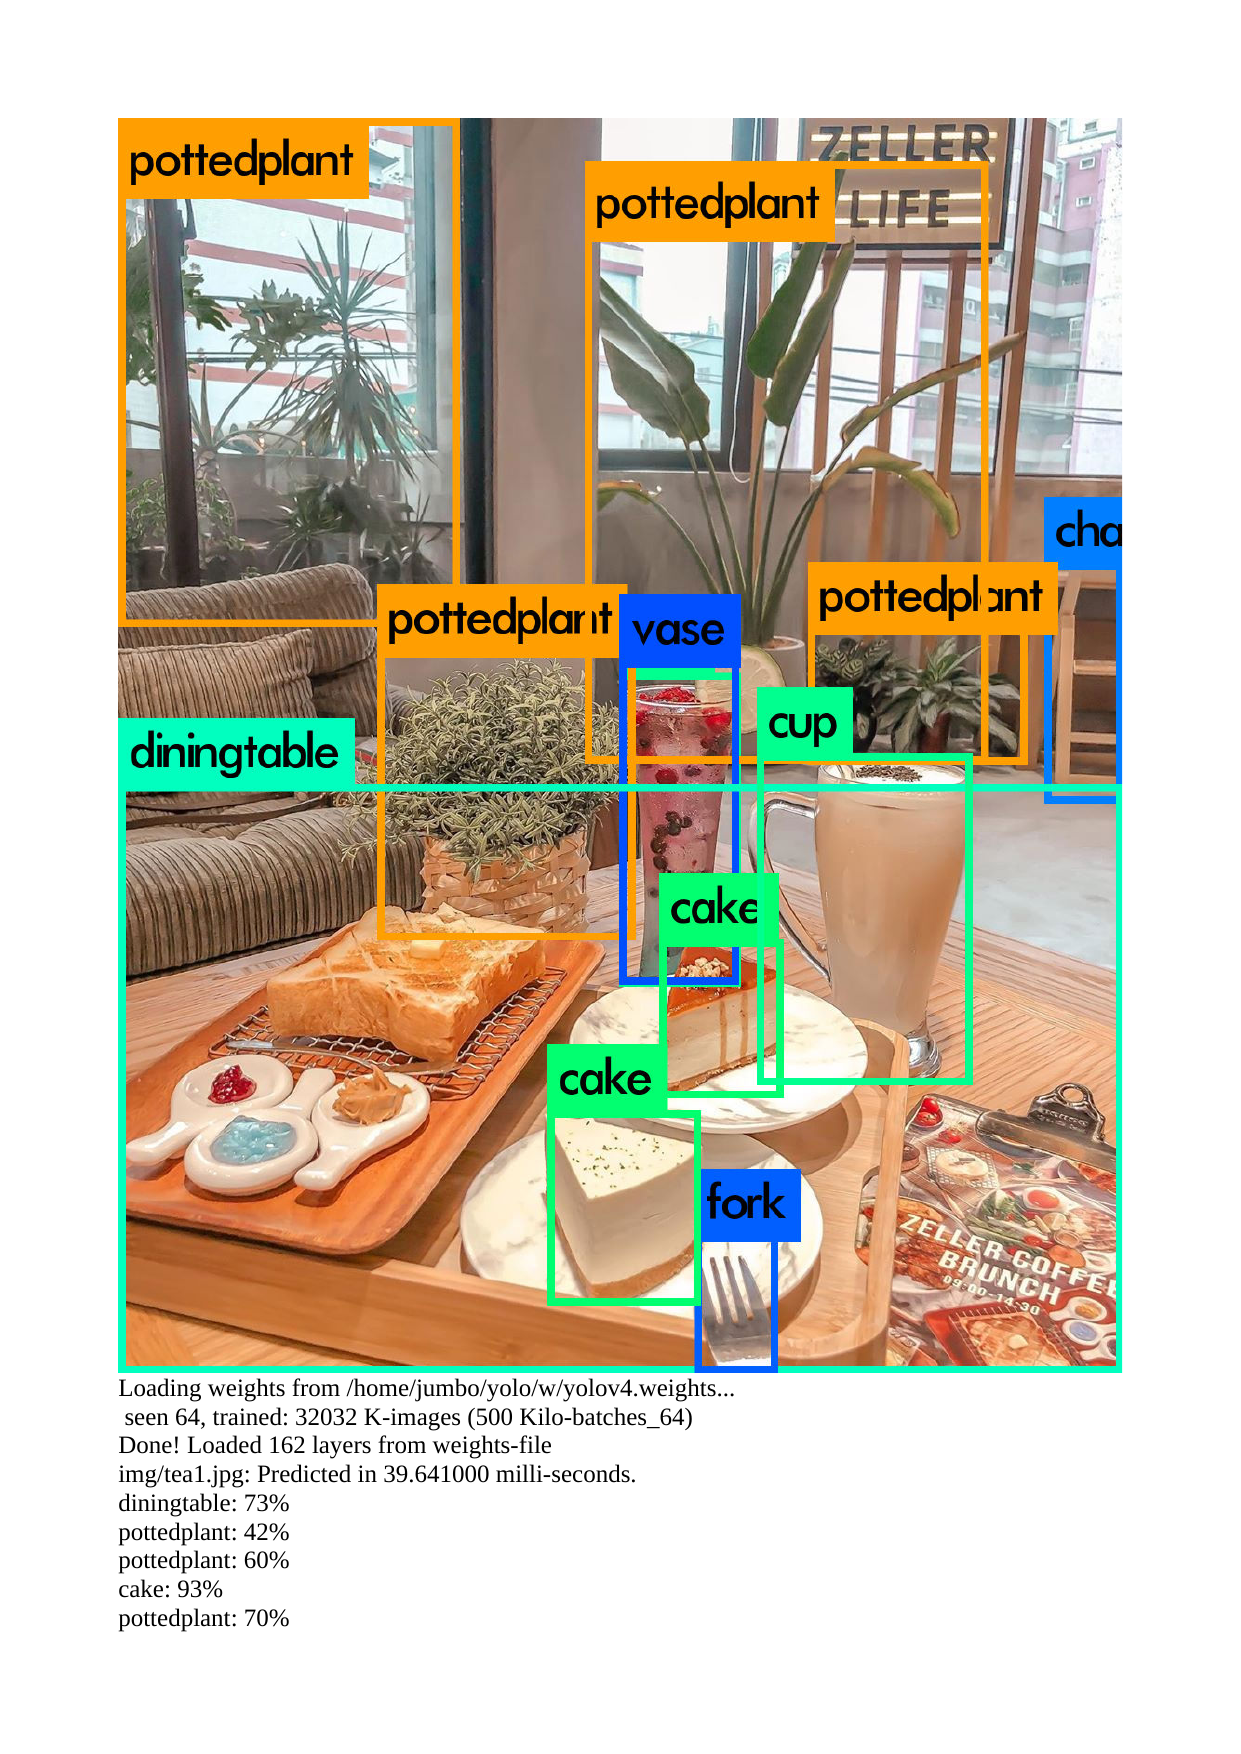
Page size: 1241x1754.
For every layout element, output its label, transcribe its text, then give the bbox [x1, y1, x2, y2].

text seen 64, trained: 32032 K-images (500 Kilo-batches_64) [118, 1402, 1122, 1431]
text diningtable: 73% [118, 1488, 1122, 1517]
text img/tea1.jpg: Predicted in 39.641000 milli-seconds. [118, 1459, 1122, 1488]
text Loading weights from /home/jumbo/yolo/w/yolov4.weights... [118, 1373, 1122, 1402]
text pottedplant: 60% [118, 1546, 1122, 1574]
text pottedplant: 70% [118, 1603, 1122, 1632]
text pottedplant: 42% [118, 1517, 1122, 1546]
text cake: 93% [118, 1574, 1122, 1603]
picture [118, 118, 1123, 1373]
text Done! Loaded 162 layers from weights-file [118, 1431, 1122, 1459]
